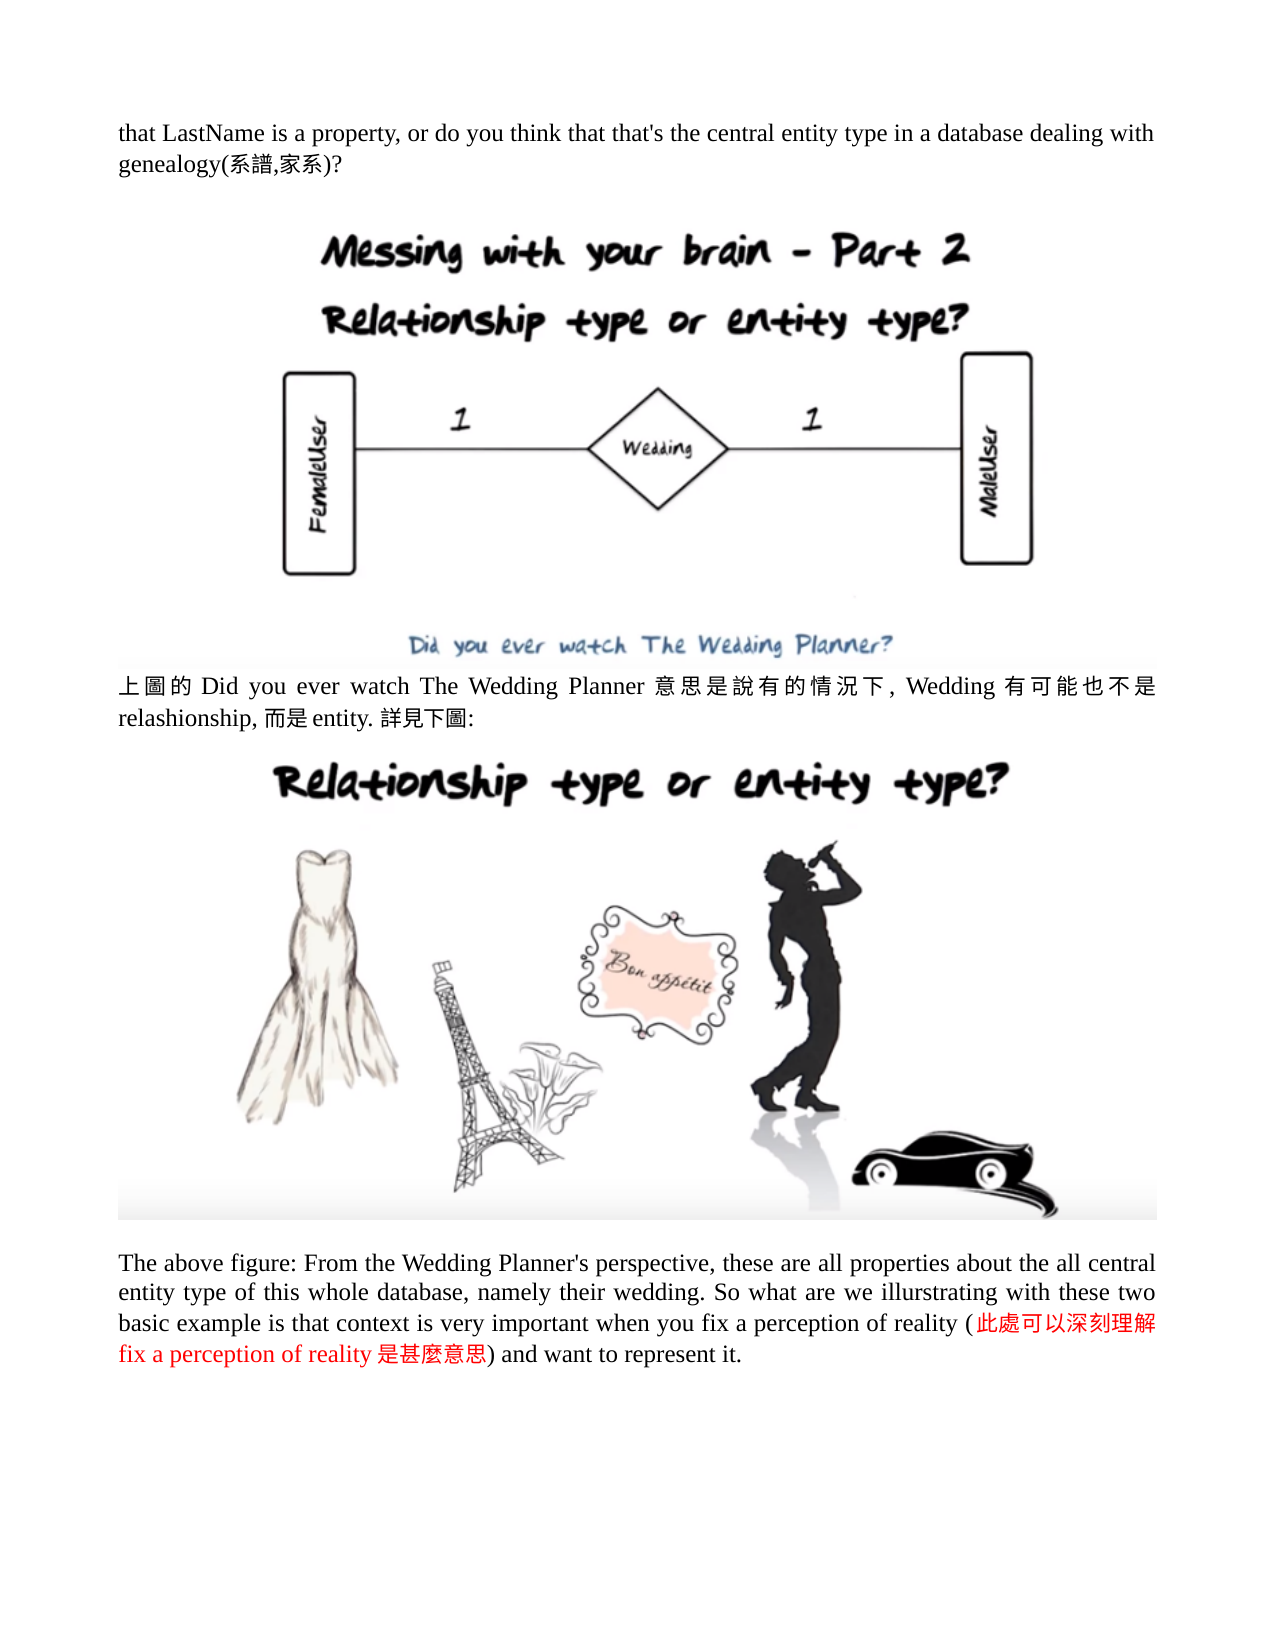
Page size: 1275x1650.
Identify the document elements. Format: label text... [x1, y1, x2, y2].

picture [118, 761, 1157, 1220]
text 上圖的Did you ever watch The Wedding Planner意思是說有的情況下, Wedding有可能也不是relashionship, 而是entity. 詳見下圖: [118, 669, 1157, 732]
text The above figure: From the Wedding Planner's perspective, these are all properties about the all central entity type of this whole database, namely their wedding. So what are we illurstrating with these two basic example is that context is very important when you fix a perception of reality (此處可以深刻理解fix a perception of reality是甚麼意思) and want to represent it. [118, 1248, 1157, 1369]
text that LastName is a property, or do you think that that's the central entity type in a database dealing with genealogy(系譜,家系)? [118, 118, 1157, 178]
picture [118, 207, 1157, 669]
